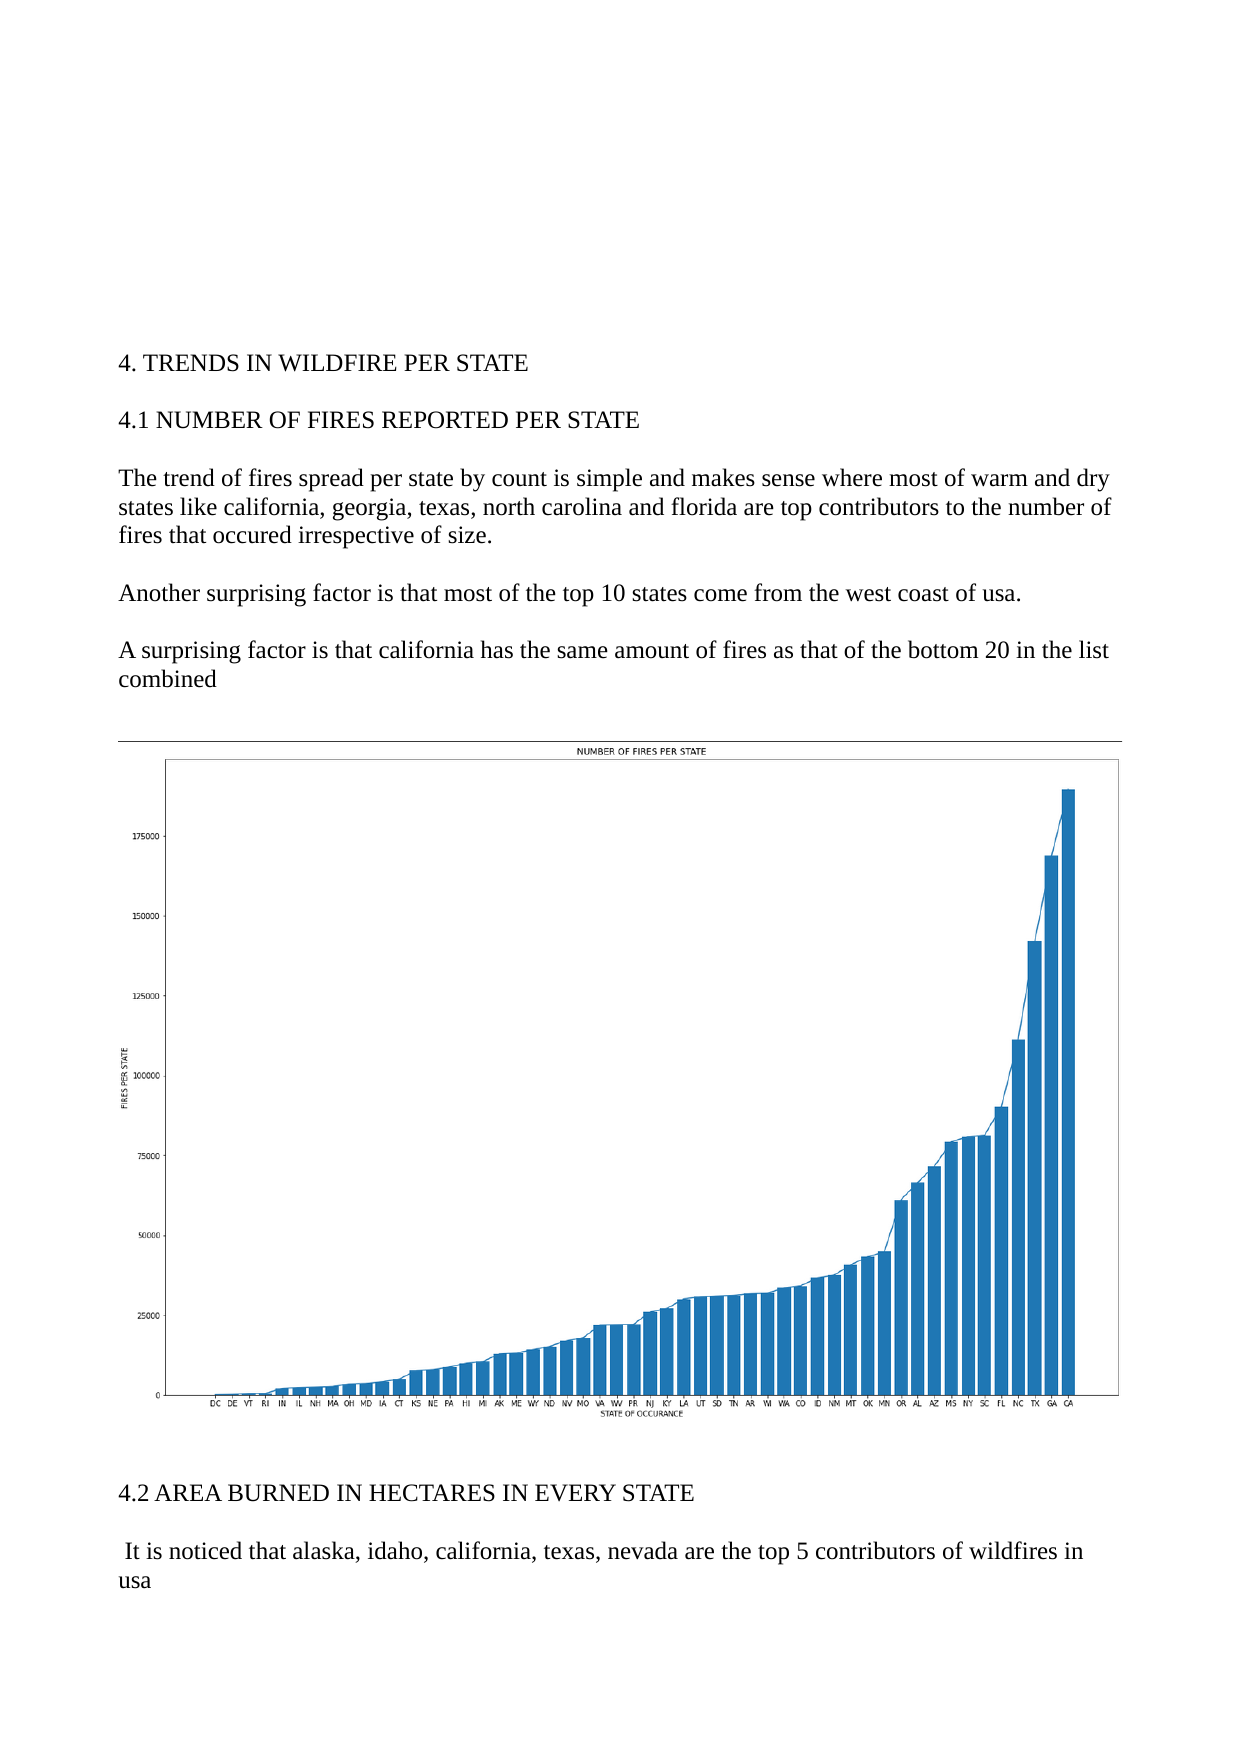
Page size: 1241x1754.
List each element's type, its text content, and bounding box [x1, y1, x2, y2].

text 4.2 AREA BURNED IN HECTARES IN EVERY STATE [118, 1478, 1122, 1507]
text A surprising factor is that california has the same amount of fires as that of the bottom 20 in the list combined [118, 636, 1122, 693]
text It is noticed that alaska, idaho, california, texas, nevada are the top 5 contributors of wildfires in usa [118, 1536, 1122, 1593]
picture [118, 741, 1123, 1421]
text The trend of fires spread per state by count is simple and makes sense where most of warm and dry states like california, georgia, texas, north carolina and florida are top contributors to the number of fires that occured irrespective of size. [118, 463, 1122, 549]
text 4. TRENDS IN WILDFIRE PER STATE [118, 348, 1122, 377]
text 4.1 NUMBER OF FIRES REPORTED PER STATE [118, 406, 1122, 434]
text Another surprising factor is that most of the top 10 states come from the west coast of usa. [118, 578, 1122, 607]
